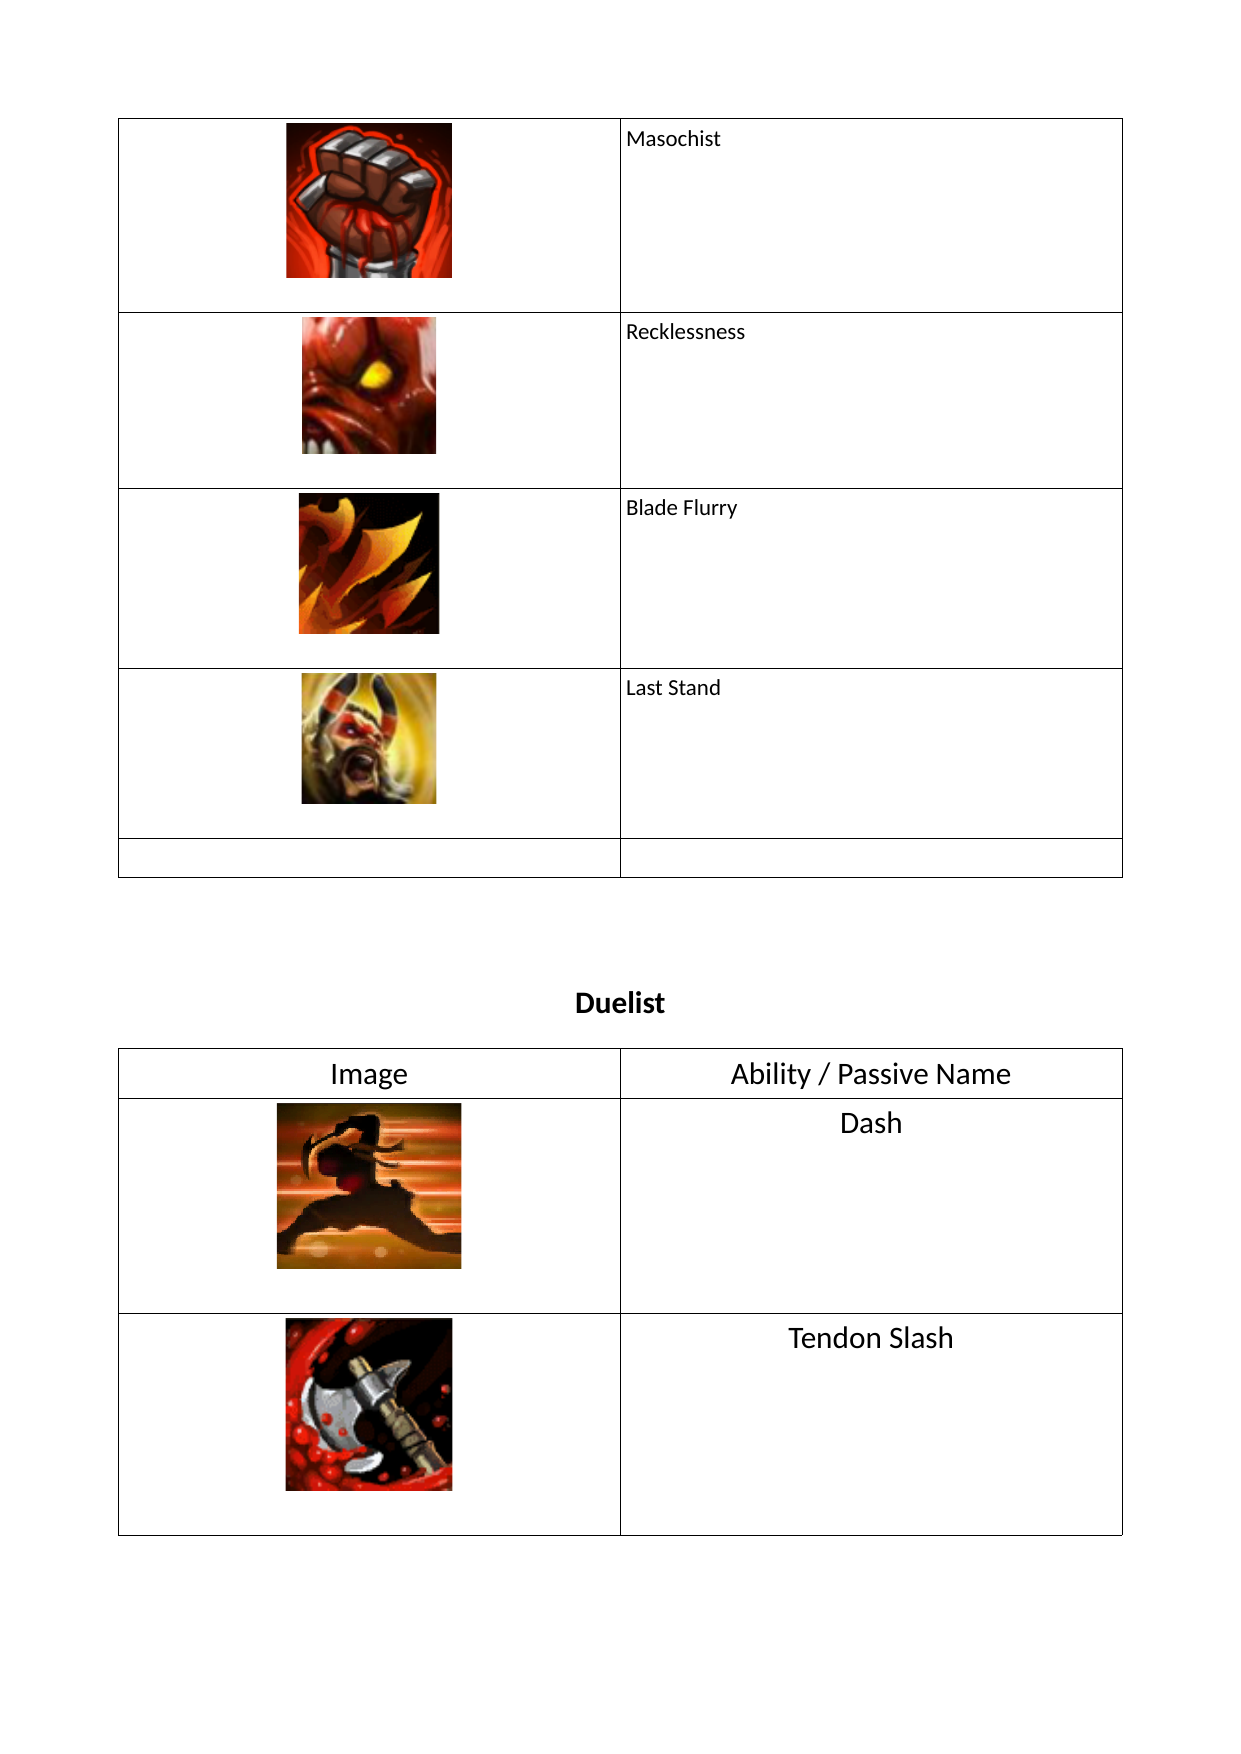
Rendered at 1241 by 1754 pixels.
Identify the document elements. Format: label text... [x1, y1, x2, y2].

table_header Ability / Passive Name [621, 1049, 1122, 1098]
table_cell [119, 669, 620, 673]
text Duelist [118, 983, 1122, 1022]
table_cell [621, 839, 1122, 877]
table_cell Recklessness [621, 313, 1122, 487]
table_cell Last Stand [621, 669, 1122, 838]
picture [276, 1103, 462, 1269]
table_cell [119, 489, 620, 668]
picture [285, 1318, 453, 1491]
table_cell [119, 674, 620, 838]
picture [298, 493, 440, 634]
picture [301, 673, 437, 804]
table_cell [119, 1314, 620, 1535]
table_cell Masochist [621, 119, 1122, 312]
table_cell [119, 839, 620, 877]
table_cell [119, 119, 620, 312]
table_header Image [119, 1049, 620, 1098]
table_cell [119, 1099, 620, 1103]
table_cell Tendon Slash [621, 1314, 1122, 1535]
table_cell [119, 318, 620, 487]
picture [286, 123, 452, 278]
table_cell Dash [621, 1099, 1122, 1312]
table_cell Blade Flurry [621, 489, 1122, 668]
table_cell [119, 1104, 276, 1268]
picture [302, 317, 437, 454]
table_cell [119, 1269, 620, 1312]
table_cell [119, 313, 620, 317]
table_cell [462, 1104, 620, 1268]
